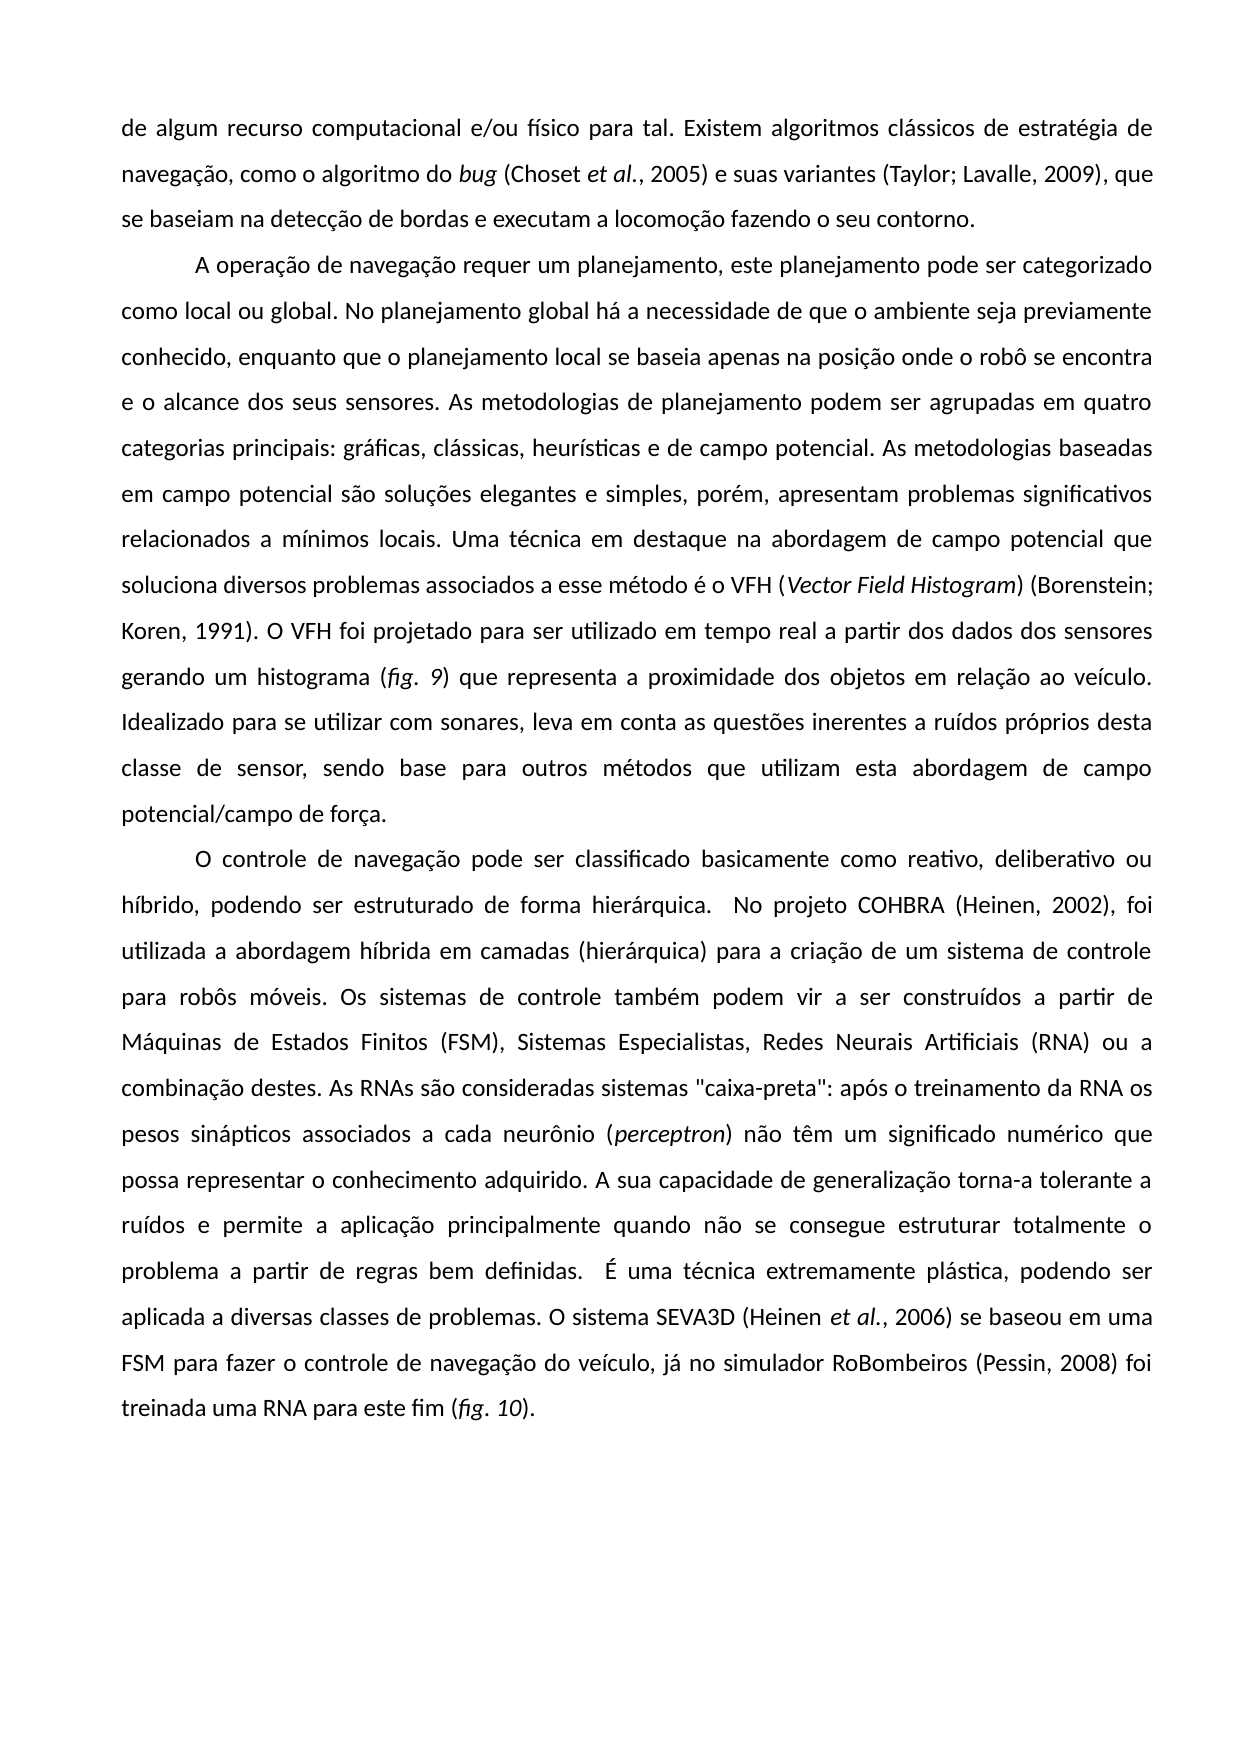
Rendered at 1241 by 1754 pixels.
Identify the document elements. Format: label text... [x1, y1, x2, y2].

text de algum recurso computacional e/ou físico para tal. Existem algoritmos clássicos de estratégia de navegação, como o algoritmo do bug (Choset et al., 2005) e suas variantes (Taylor; Lavalle, 2009), que se baseiam na detecção de bordas e executam a locomoção fazendo o seu contorno. [121, 112, 1154, 234]
text A operação de navegação requer um planejamento, este planejamento pode ser categorizado como local ou global. No planejamento global há a necessidade de que o ambiente seja previamente conhecido, enquanto que o planejamento local se baseia apenas na posição onde o robô se encontra e o alcance dos seus sensores. As metodologias de planejamento podem ser agrupadas em quatro categorias principais: gráficas, clássicas, heurísticas e de campo potencial. As metodologias baseadas em campo potencial são soluções elegantes e simples, porém, apresentam problemas significativos relacionados a mínimos locais. Uma técnica em destaque na abordagem de campo potencial que soluciona diversos problemas associados a esse método é o VFH (Vector Field Histogram) (Borenstein; Koren, 1991). O VFH foi projetado para ser utilizado em tempo real a partir dos dados dos sensores gerando um histograma (fig. 9) que representa a proximidade dos objetos em relação ao veículo. Idealizado para se utilizar com sonares, leva em conta as questões inerentes a ruídos próprios desta classe de sensor, sendo base para outros métodos que utilizam esta abordagem de campo potencial/campo de força. [121, 249, 1154, 828]
text O controle de navegação pode ser classificado basicamente como reativo, deliberativo ou híbrido, podendo ser estruturado de forma hierárquica. No projeto COHBRA (Heinen, 2002), foi utilizada a abordagem híbrida em camadas (hierárquica) para a criação de um sistema de controle para robôs móveis. Os sistemas de controle também podem vir a ser construídos a partir de Máquinas de Estados Finitos (FSM), Sistemas Especialistas, Redes Neurais Artificiais (RNA) ou a combinação destes. As RNAs são consideradas sistemas "caixa-preta": após o treinamento da RNA os pesos sinápticos associados a cada neurônio (perceptron) não têm um significado numérico que possa representar o conhecimento adquirido. A sua capacidade de generalização torna-a tolerante a ruídos e permite a aplicação principalmente quando não se consegue estruturar totalmente o problema a partir de regras bem definidas. É uma técnica extremamente plástica, podendo ser aplicada a diversas classes de problemas. O sistema SEVA3D (Heinen et al., 2006) se baseou em uma FSM para fazer o controle de navegação do veículo, já no simulador RoBombeiros (Pessin, 2008) foi treinada uma RNA para este fim (fig. 10). [121, 844, 1154, 1423]
